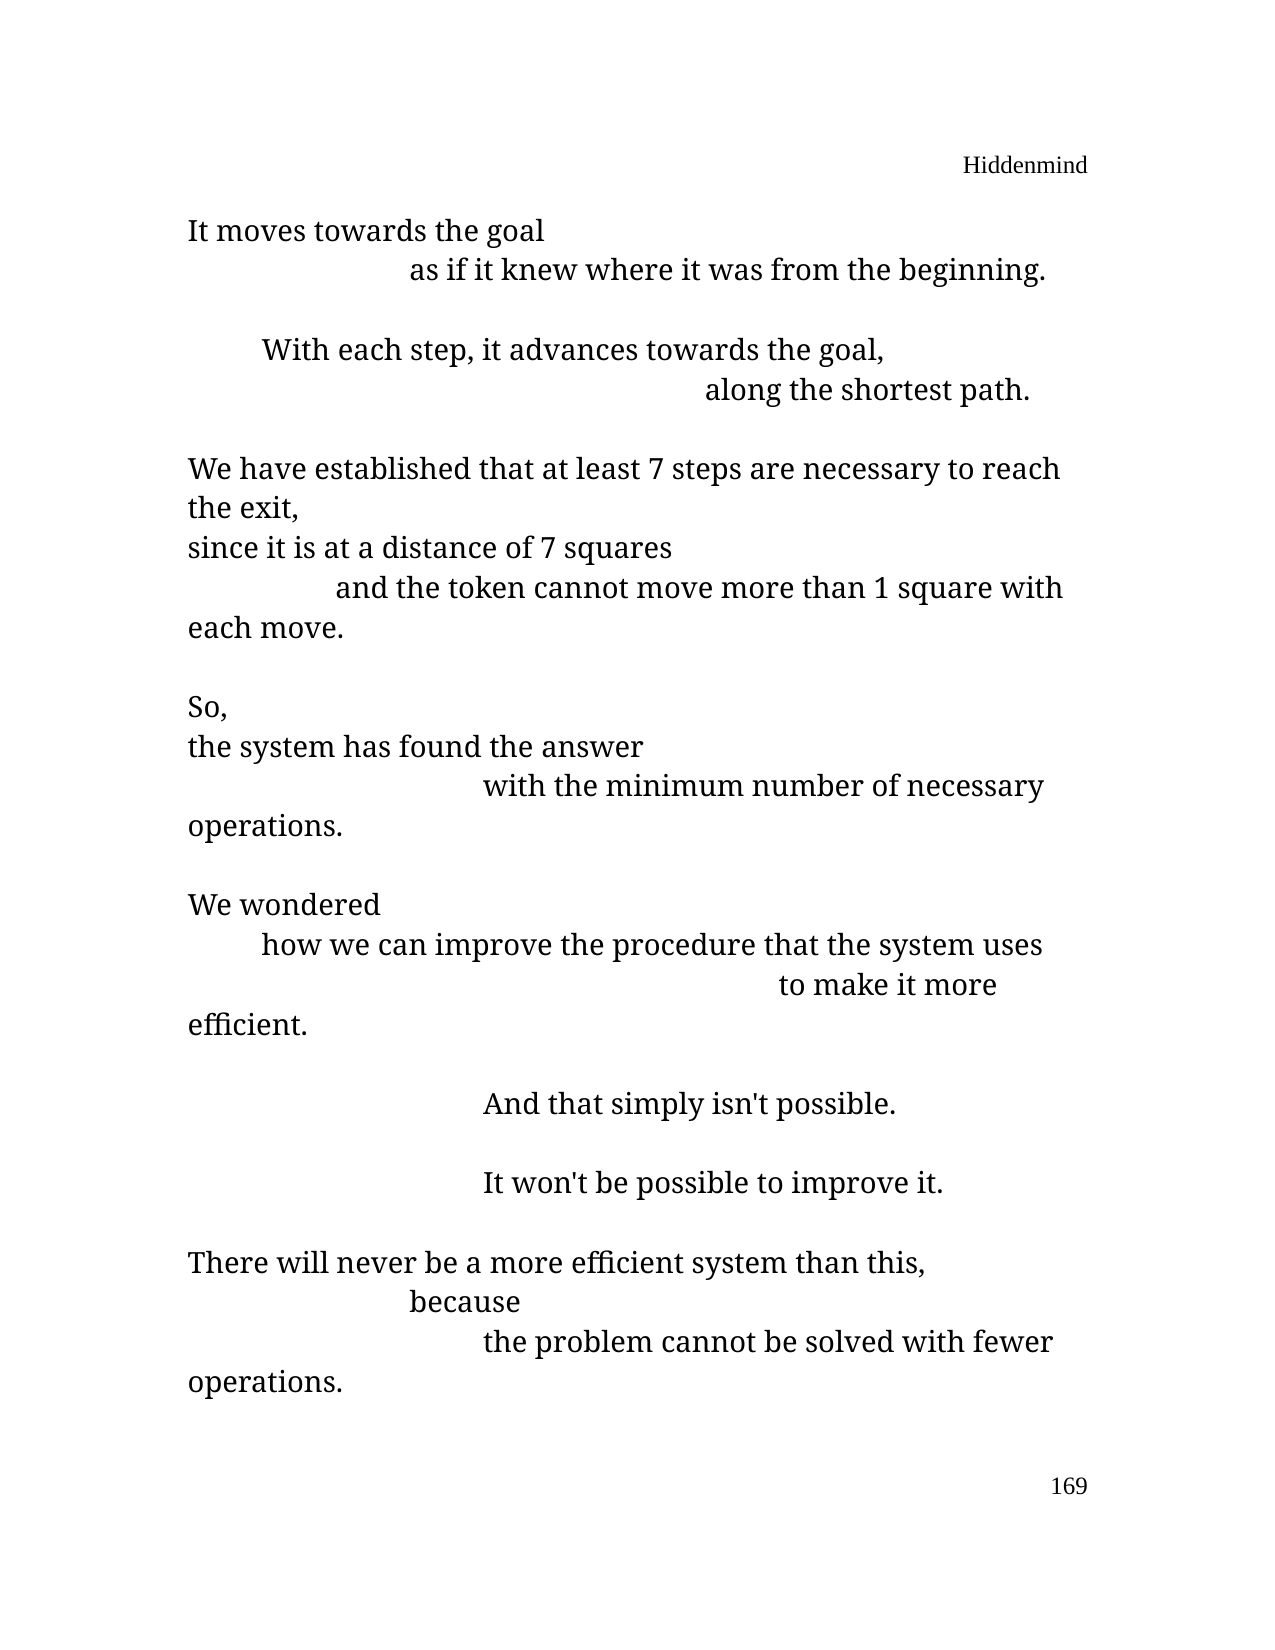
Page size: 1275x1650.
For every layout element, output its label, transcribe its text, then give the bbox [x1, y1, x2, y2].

text It won't be possible to improve it. [187, 1162, 1087, 1202]
text because [187, 1282, 1087, 1321]
text the problem cannot be solved with fewer operations. [187, 1321, 1087, 1401]
text We have established that at least 7 steps are necessary to reach the exit, [187, 448, 1087, 527]
text since it is at a distance of 7 squares [187, 527, 1087, 567]
text the system has found the answer [187, 726, 1087, 766]
text to make it more efficient. [187, 964, 1087, 1043]
text There will never be a more efficient system than this, [187, 1242, 1087, 1282]
text how we can improve the procedure that the system uses [187, 924, 1087, 964]
text with the minimum number of necessary operations. [187, 766, 1087, 845]
text and the token cannot move more than 1 square with each move. [187, 567, 1087, 647]
text So, [187, 686, 1087, 726]
text And that simply isn't possible. [187, 1083, 1087, 1123]
text as if it knew where it was from the beginning. [187, 250, 1087, 289]
text It moves towards the goal [187, 210, 1087, 250]
text along the shortest path. [187, 369, 1087, 408]
text We wondered [187, 885, 1087, 924]
text With each step, it advances towards the goal, [187, 329, 1087, 369]
